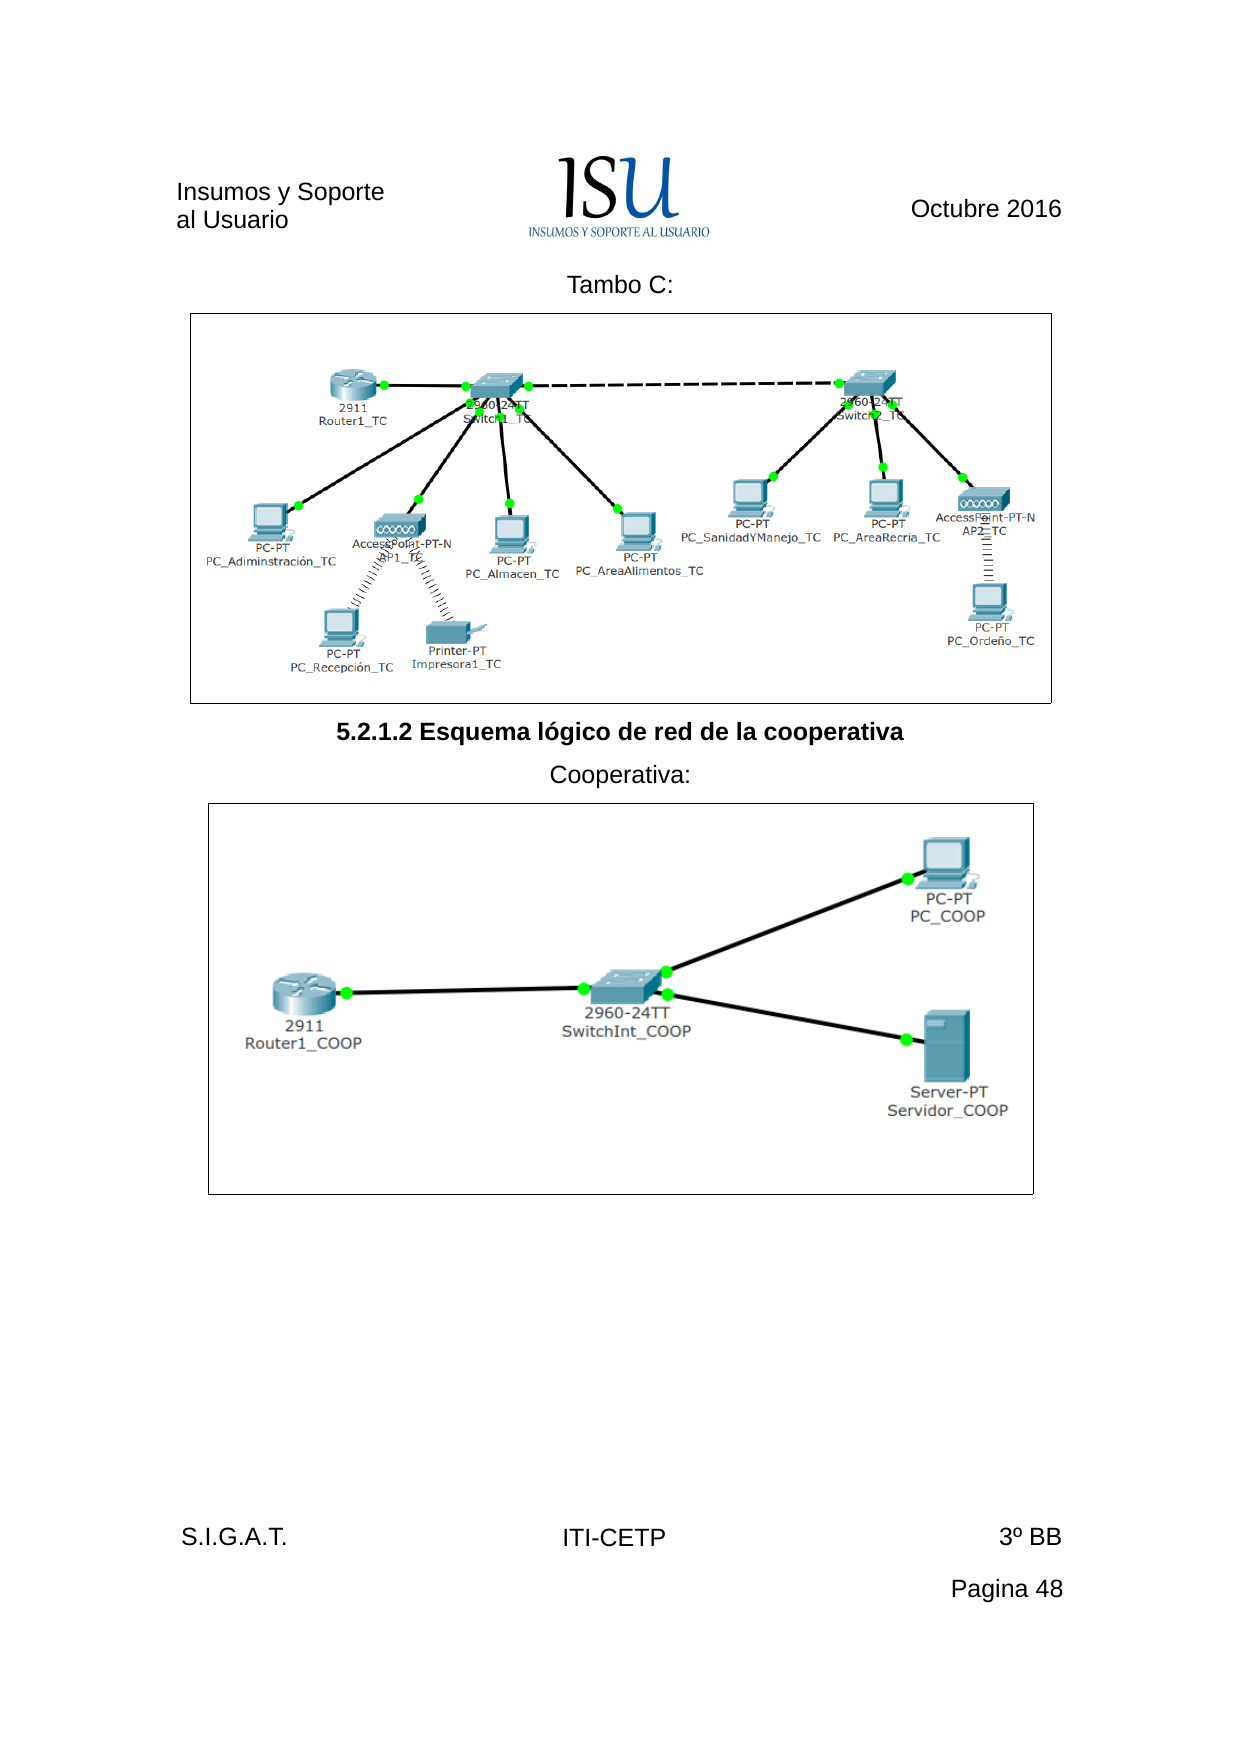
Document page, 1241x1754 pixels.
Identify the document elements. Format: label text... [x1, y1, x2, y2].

text Cooperativa: [177, 760, 1063, 789]
text 5.2.1.2 Esquema lógico de red de la cooperativa [177, 313, 1063, 746]
picture [517, 138, 723, 252]
picture [192, 316, 1048, 700]
text Tambo C: [177, 270, 1063, 299]
picture [210, 806, 1030, 1192]
